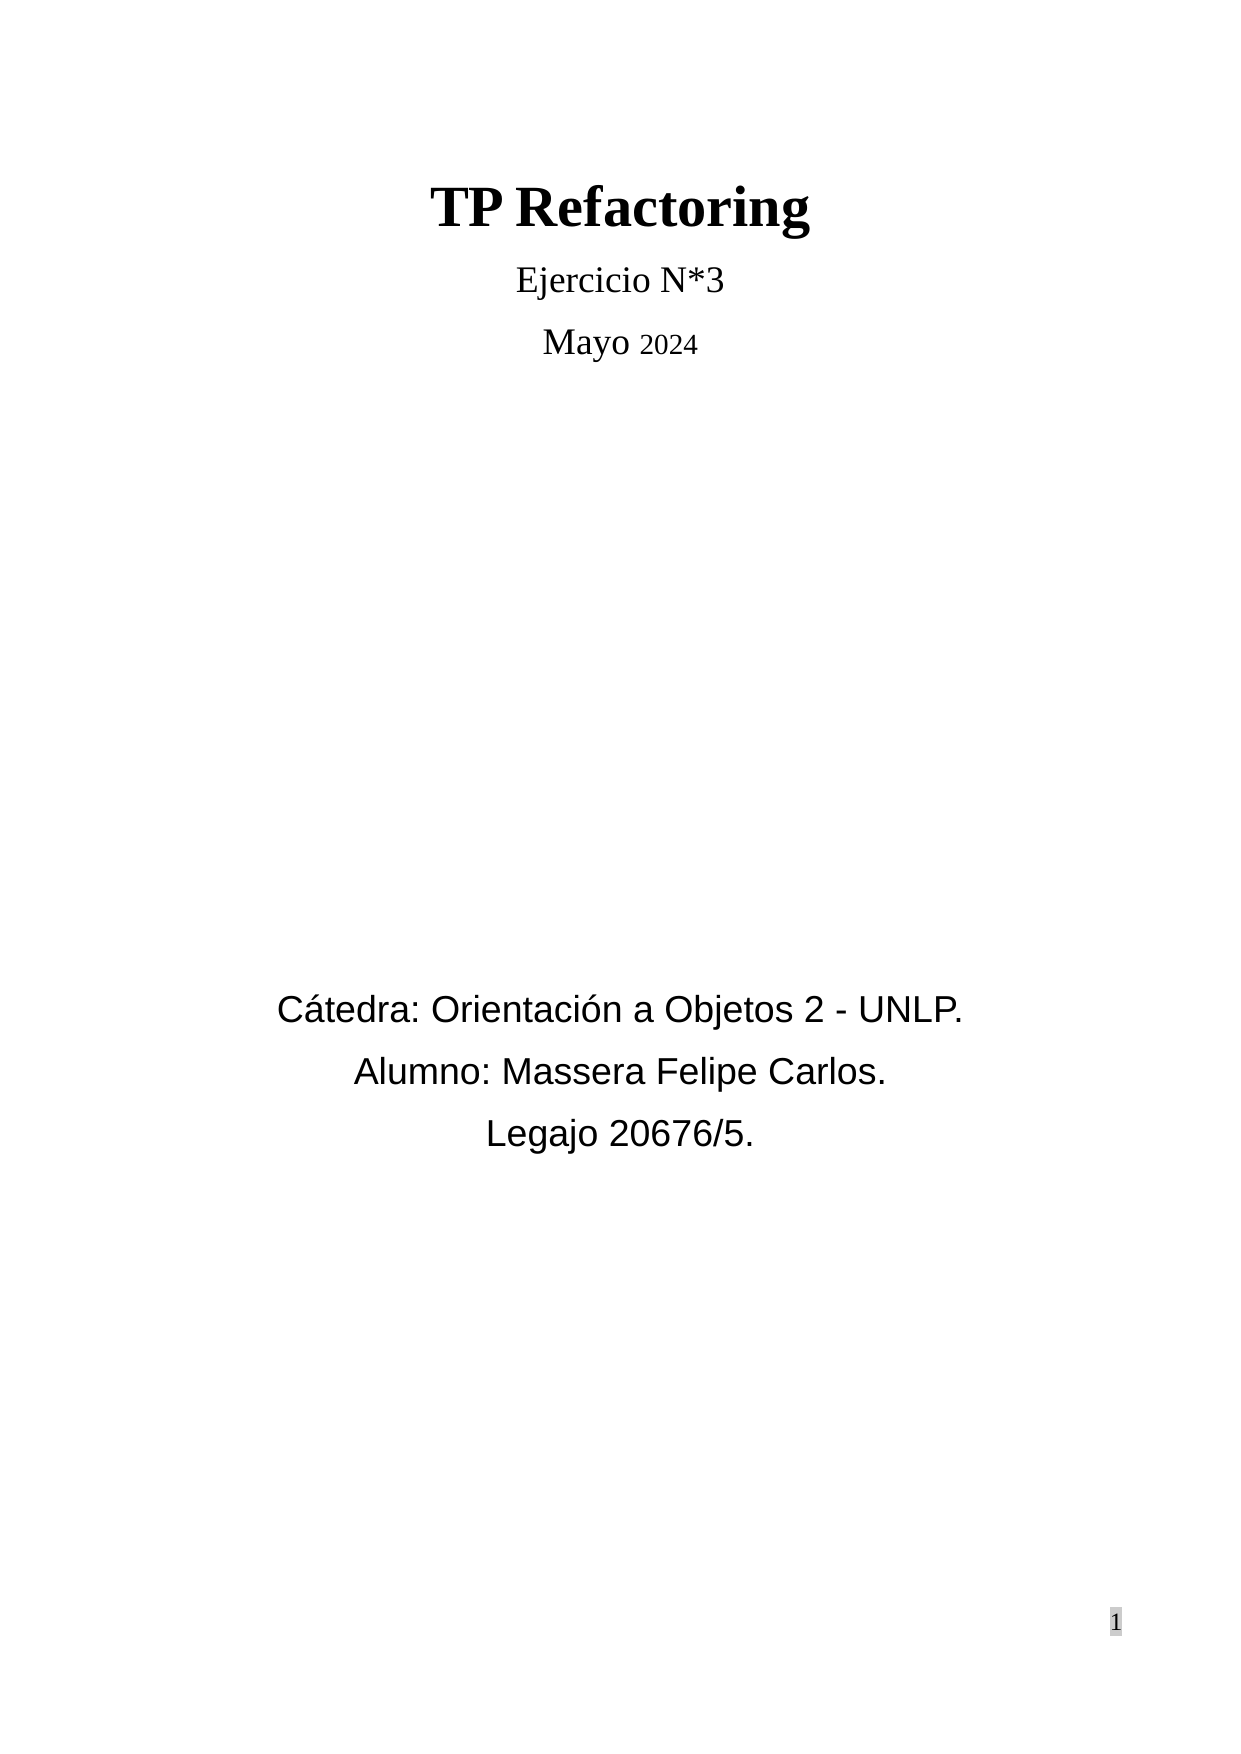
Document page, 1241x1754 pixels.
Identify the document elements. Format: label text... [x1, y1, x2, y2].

subtitle Legajo 20676/5. [118, 1111, 1122, 1154]
title TP Refactoring [118, 172, 1122, 239]
subtitle Ejercicio N*3 [118, 258, 1122, 301]
subtitle Mayo 2024 [118, 319, 1122, 363]
subtitle Alumno: Massera Felipe Carlos. [118, 1049, 1122, 1093]
subtitle Cátedra: Orientación a Objetos 2 - UNLP. [118, 988, 1122, 1031]
